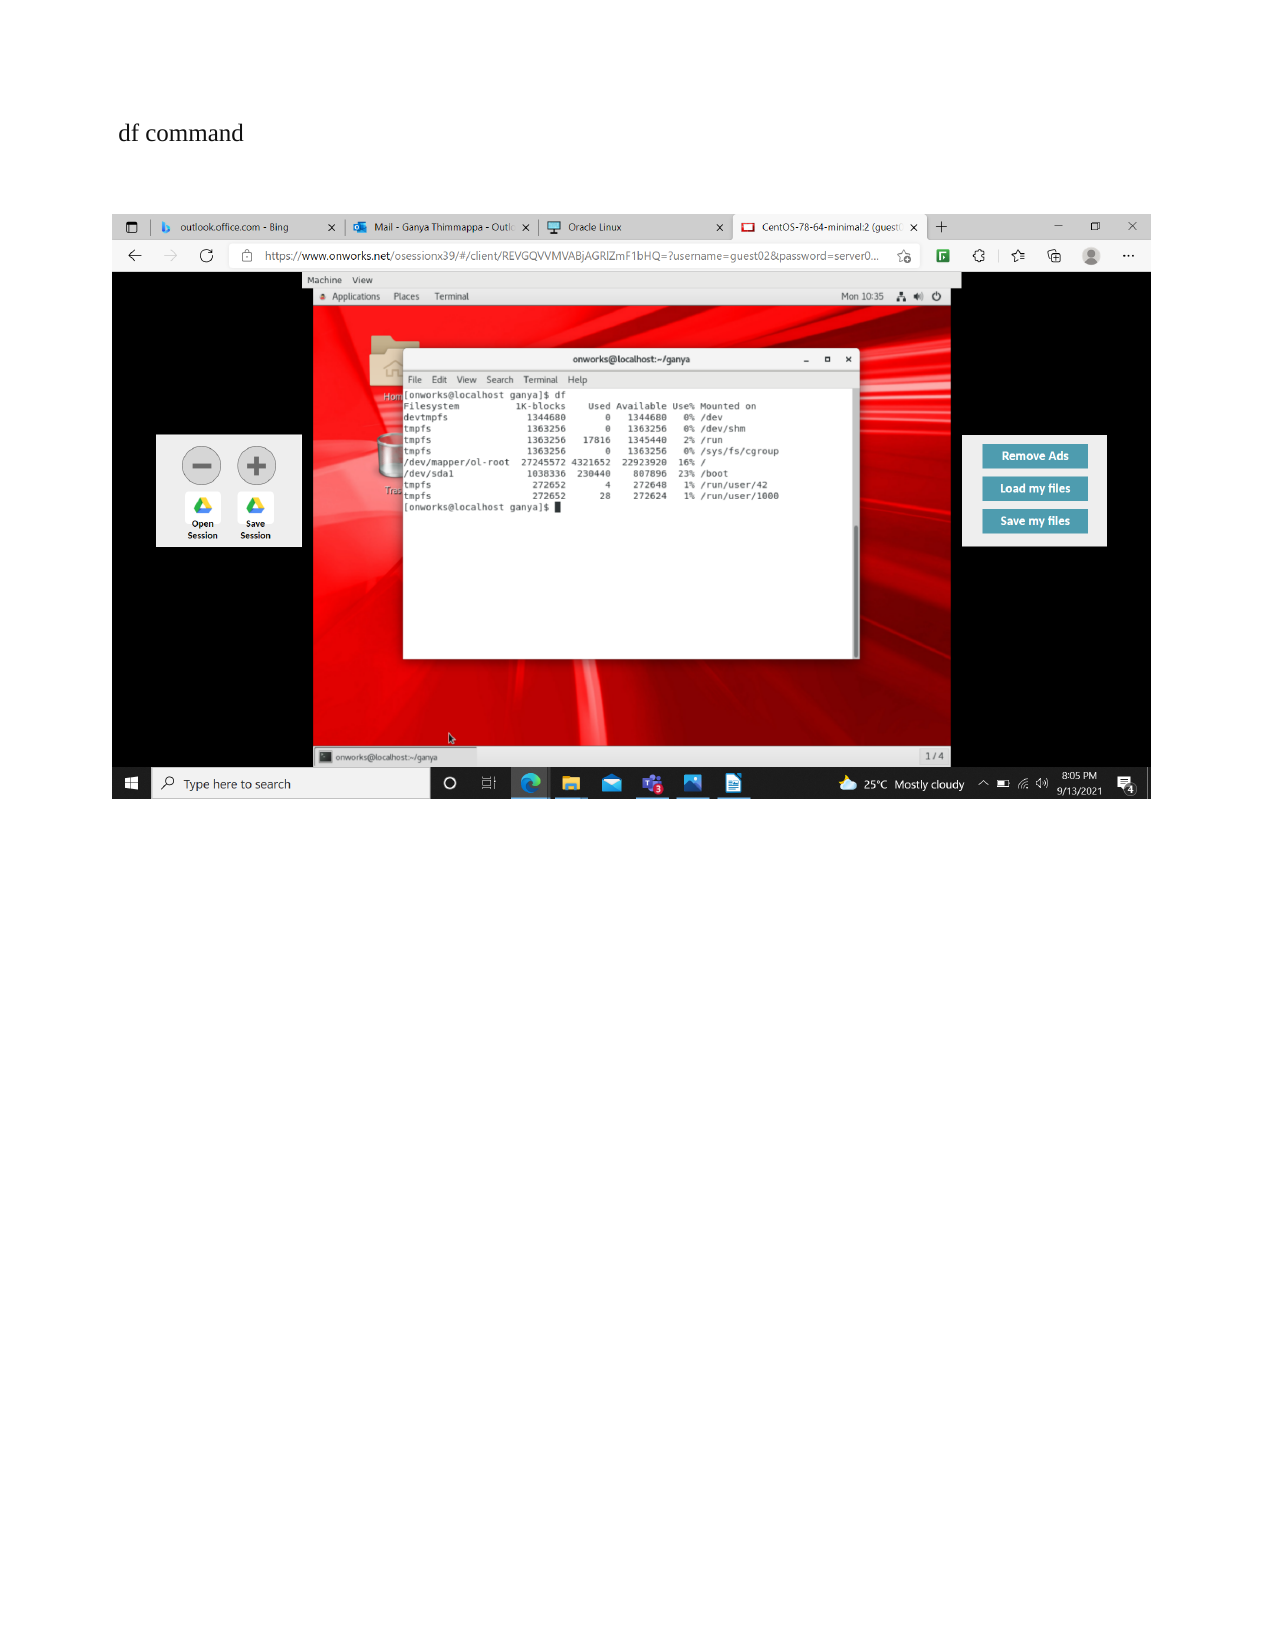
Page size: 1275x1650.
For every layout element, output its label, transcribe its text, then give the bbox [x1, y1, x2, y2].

picture [112, 214, 1151, 799]
text df command [118, 118, 1157, 147]
